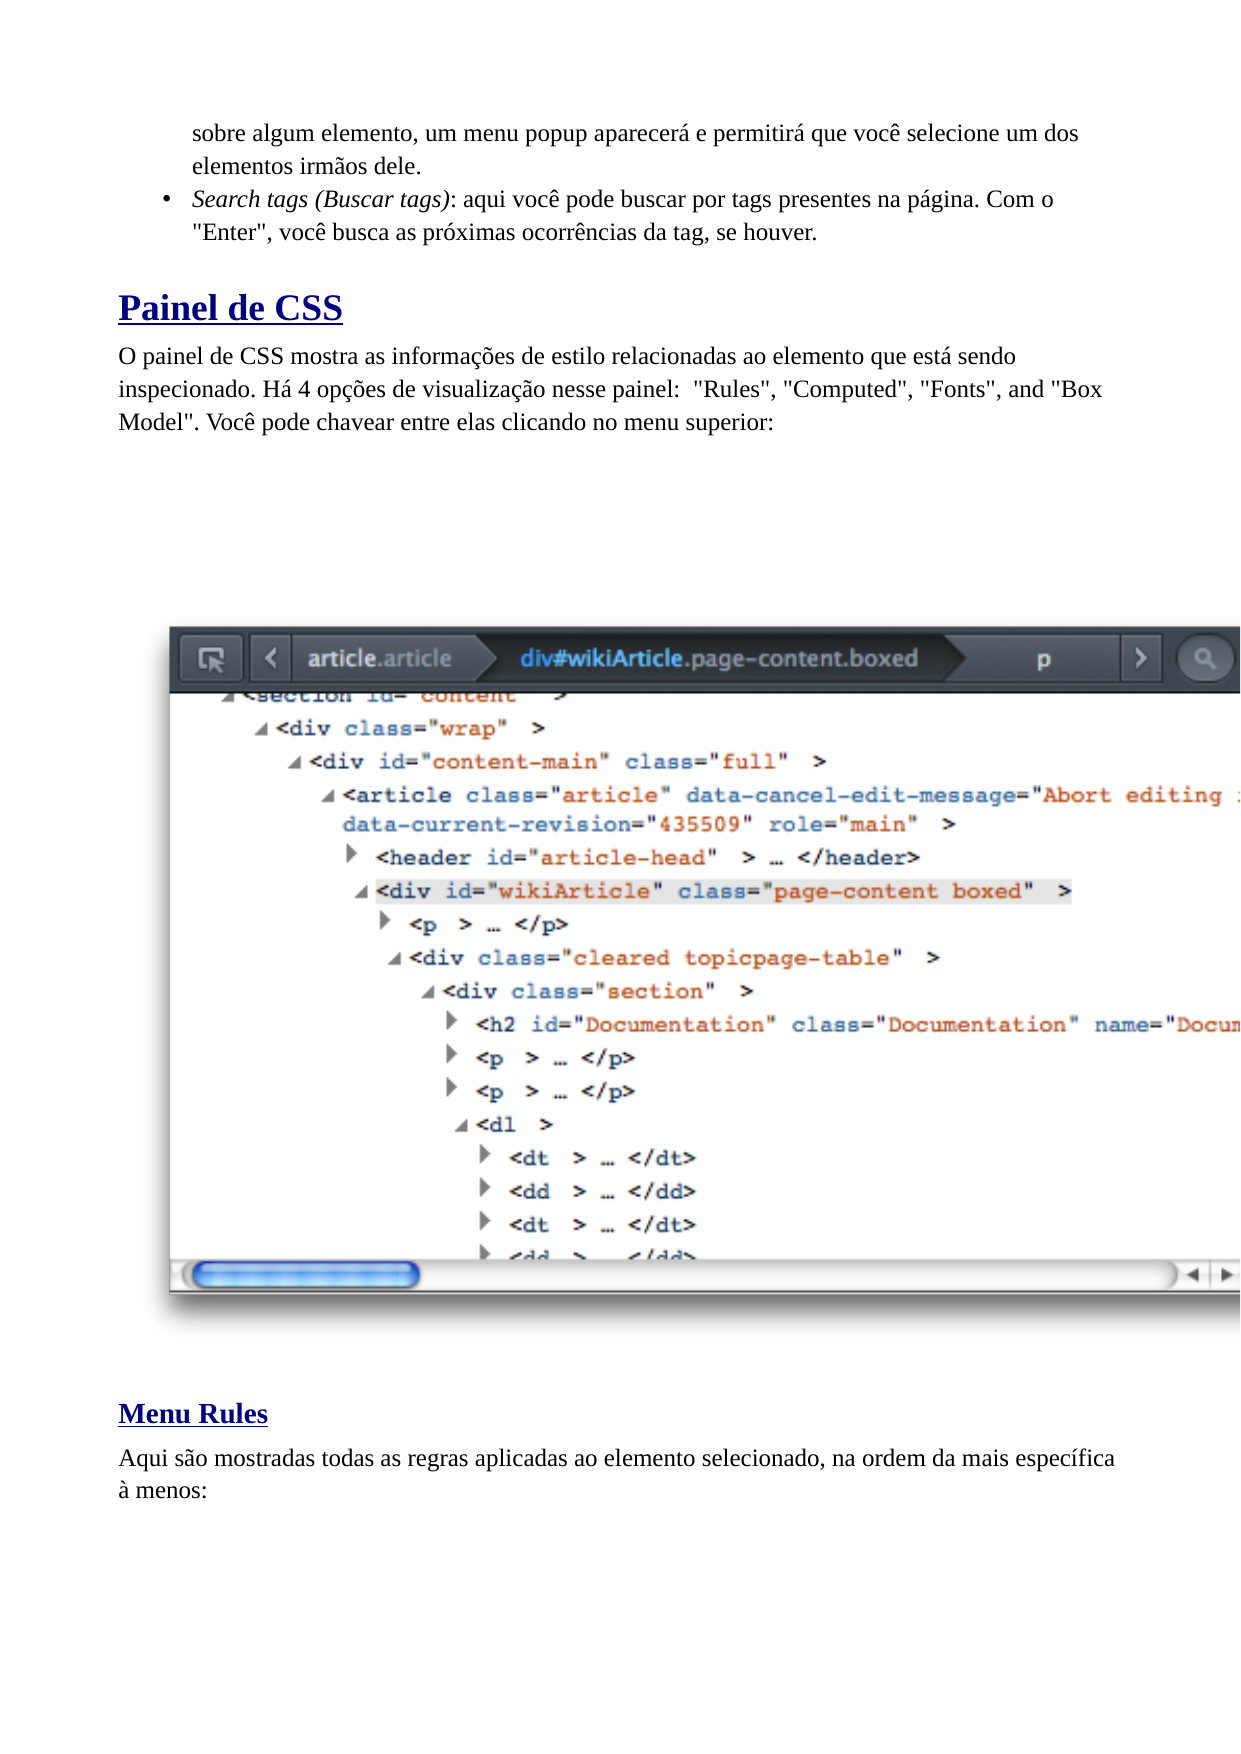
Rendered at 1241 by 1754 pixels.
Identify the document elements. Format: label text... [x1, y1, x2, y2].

picture [118, 455, 1241, 1364]
list sobre algum elemento, um menu popup aparecerá e permitirá que você selecione um dos elementos irmãos dele. [162, 118, 1122, 180]
subtitle Menu Rules [118, 1397, 1122, 1430]
text O painel de CSS mostra as informações de estilo relacionadas ao elemento que está sendo inspecionado. Há 4 opções de visualização nesse painel: "Rules", "Computed", "Fonts", and "Box Model". Você pode chavear entre elas clicando no menu superior: [118, 341, 1122, 436]
text Aqui são mostradas todas as regras aplicadas ao elemento selecionado, na ordem da mais específica à menos: [118, 1443, 1122, 1504]
subtitle Painel de CSS [118, 286, 1122, 329]
list Search tags (Buscar tags): aqui você pode buscar por tags presentes na página. Com o "Enter", você busca as próximas ocorrências da tag, se houver. [162, 184, 1122, 246]
